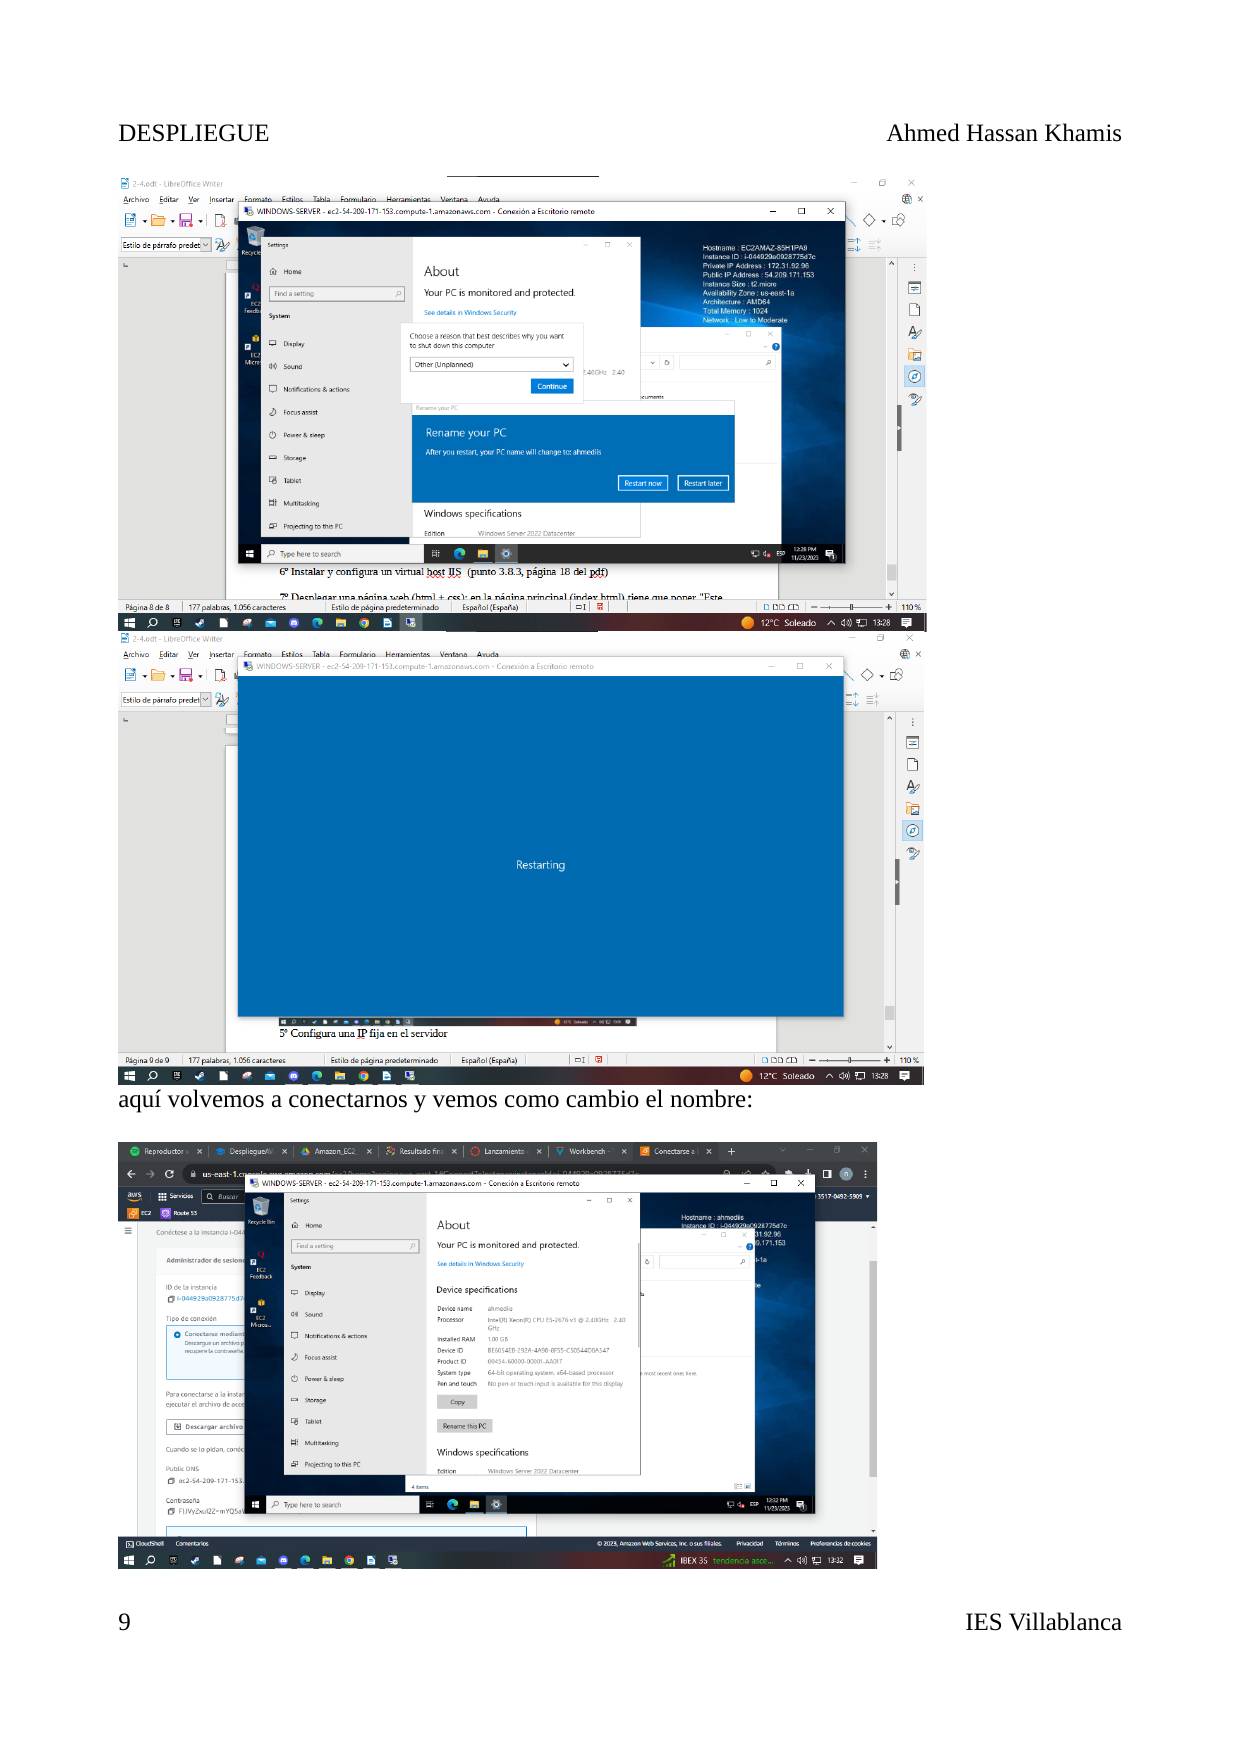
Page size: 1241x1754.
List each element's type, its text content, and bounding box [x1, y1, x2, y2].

picture [118, 1142, 878, 1569]
text aquí volvemos a conectarnos y vemos como cambio el nombre: [118, 1084, 1122, 1113]
picture [118, 176, 927, 1085]
